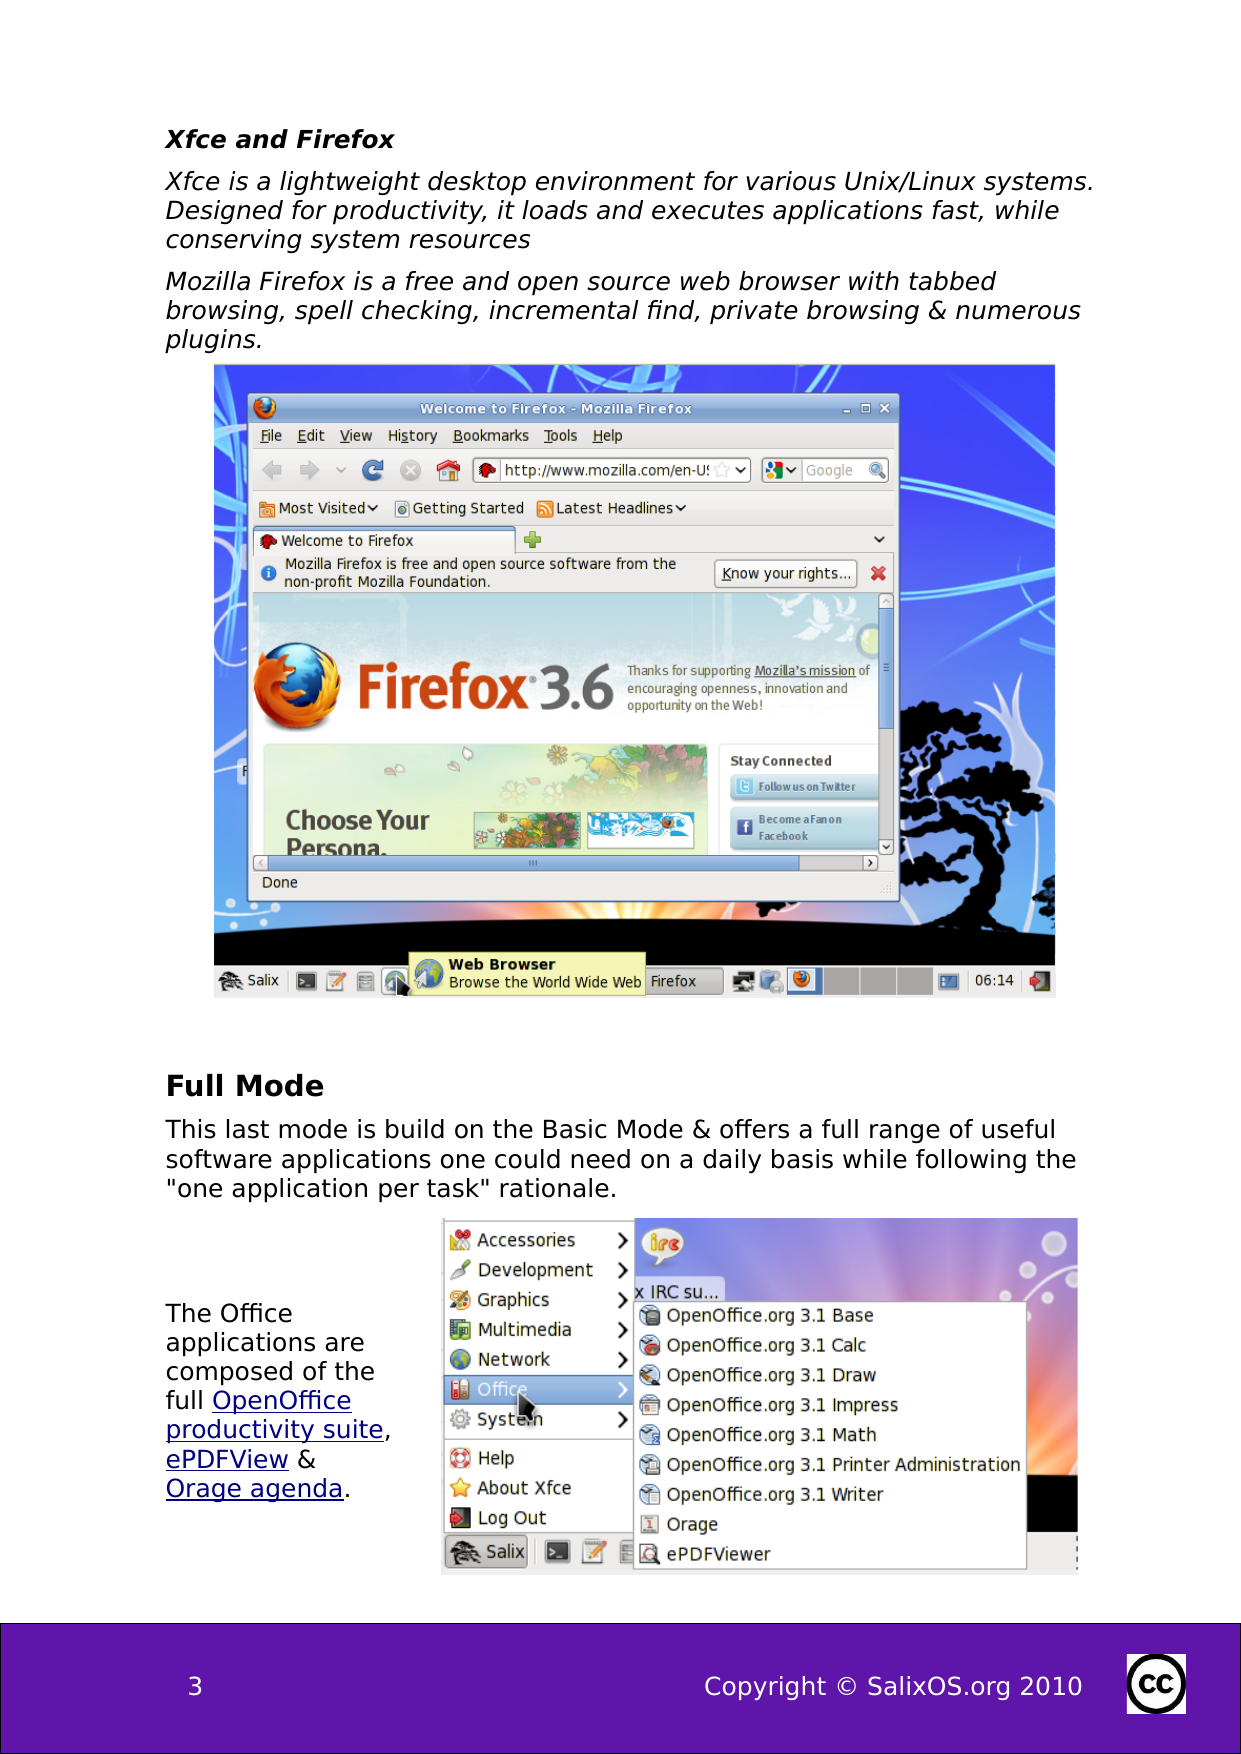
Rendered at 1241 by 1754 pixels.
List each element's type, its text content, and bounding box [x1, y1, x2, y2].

picture [1126, 1654, 1186, 1714]
text Xfce is a lightweight desktop environment for various Unix/Linux systems. Designed for productivity, it loads and executes applications fast, while conserving system resources [165, 167, 1104, 254]
text The Office applications are composed of the full OpenOffice productivity suite, ePDFView & Orage agenda. [165, 1299, 441, 1503]
text This last mode is build on the Basic Mode & offers a full range of useful software applications one could need on a daily basis while following the "one application per task" rationale. [165, 1116, 1104, 1203]
subtitle Full Mode [165, 1069, 1104, 1103]
text [1078, 1299, 1104, 1503]
text Mozilla Firefox is a free and open source web browser with tabbed browsing, spell checking, incremental find, private browsing & numerous plugins. [165, 267, 1104, 354]
subtitle Xfce and Firefox [165, 126, 1104, 154]
picture [213, 363, 1056, 998]
picture [441, 1218, 1078, 1575]
